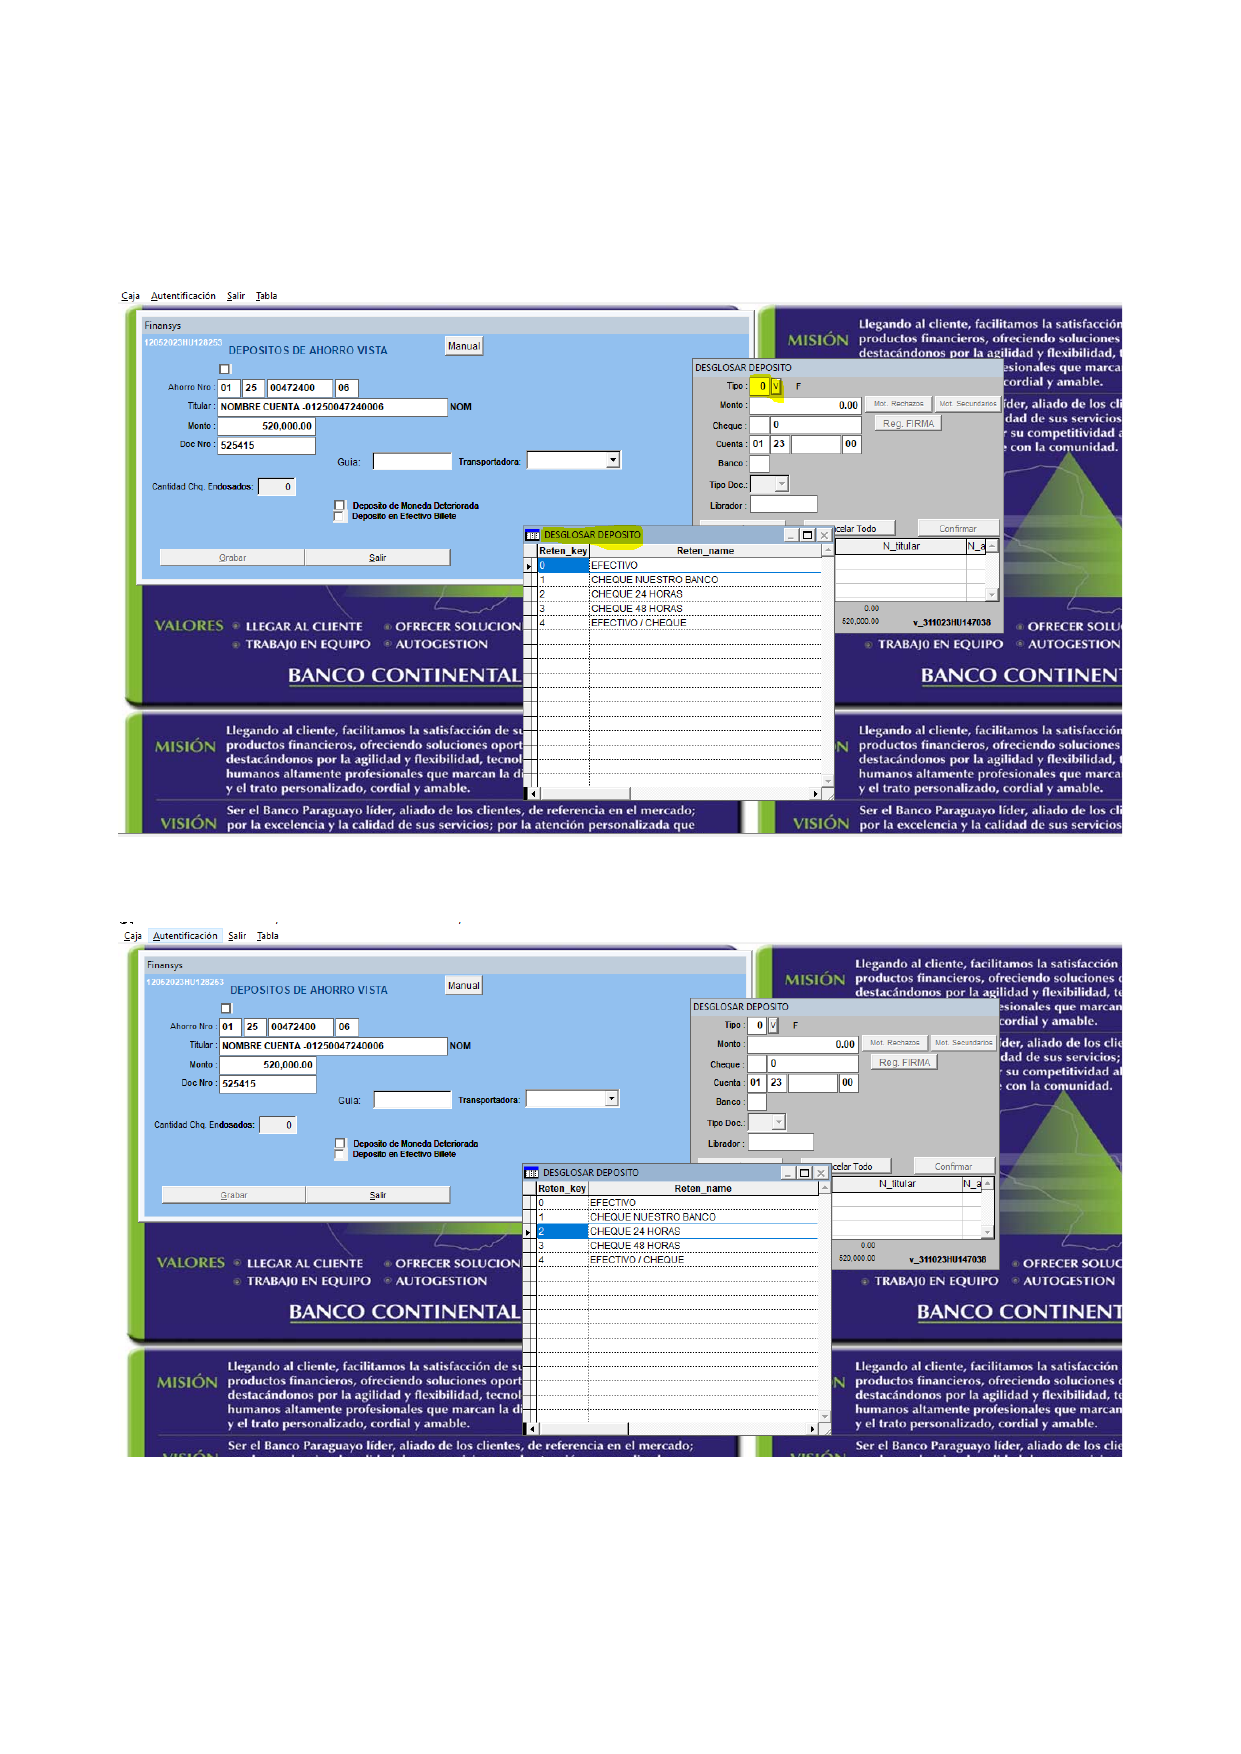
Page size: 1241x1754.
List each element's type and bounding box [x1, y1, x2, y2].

picture [118, 922, 1123, 1457]
picture [118, 290, 1123, 837]
